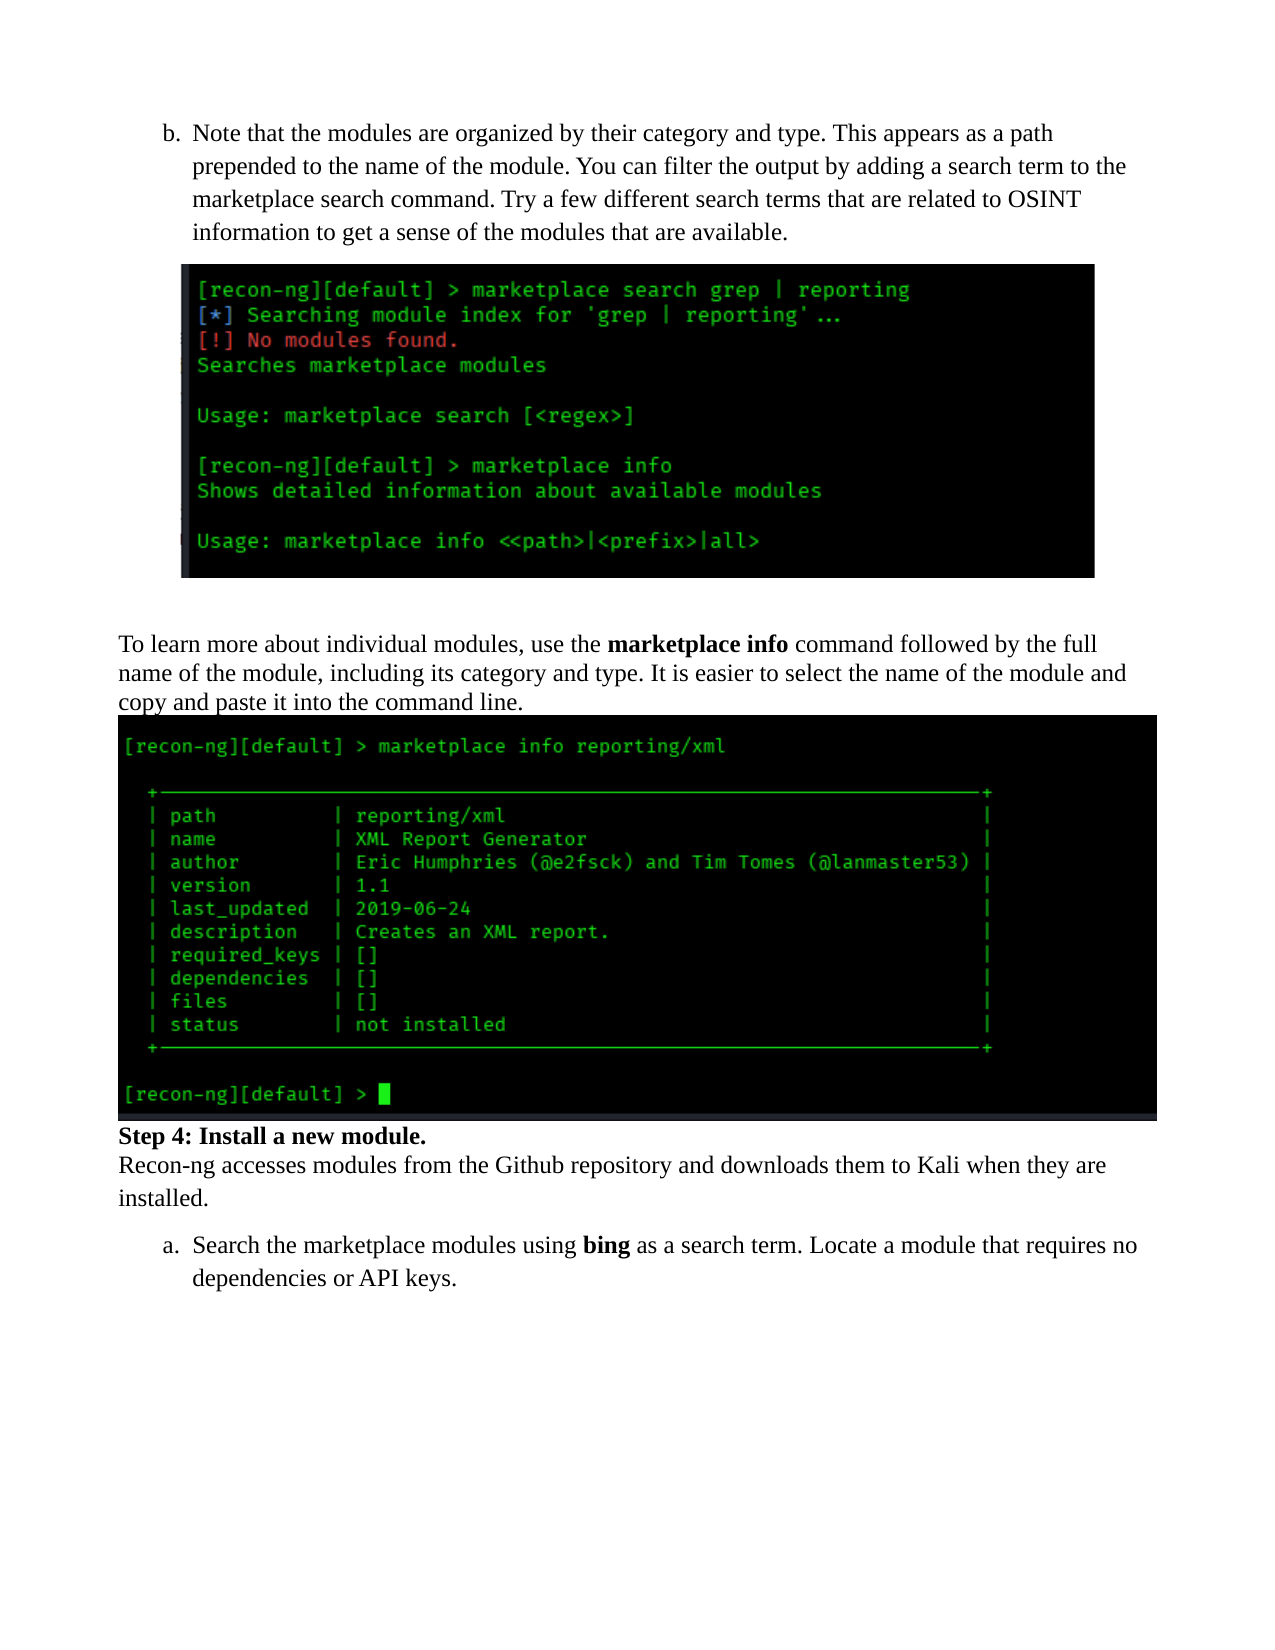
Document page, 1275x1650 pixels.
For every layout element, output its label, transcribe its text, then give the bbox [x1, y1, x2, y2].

picture [180, 264, 1095, 578]
text Step 4: Install a new module. [118, 1121, 1157, 1150]
list Search the marketplace modules using bing as a search term. Locate a module that requires no dependencies or API keys. [162, 1230, 1157, 1292]
text Recon-ng accesses modules from the Github repository and downloads them to Kali when they are installed. [118, 1150, 1157, 1212]
text To learn more about individual modules, use the marketplace info command followed by the full name of the module, including its category and type. It is easier to select the name of the module and copy and paste it into the command line. [118, 629, 1157, 715]
picture [118, 715, 1157, 1121]
list Note that the modules are organized by their category and type. This appears as a path prepended to the name of the module. You can filter the output by adding a search term to the marketplace search command. Try a few different search terms that are related to OSINT information to get a sense of the modules that are available. [162, 118, 1157, 246]
